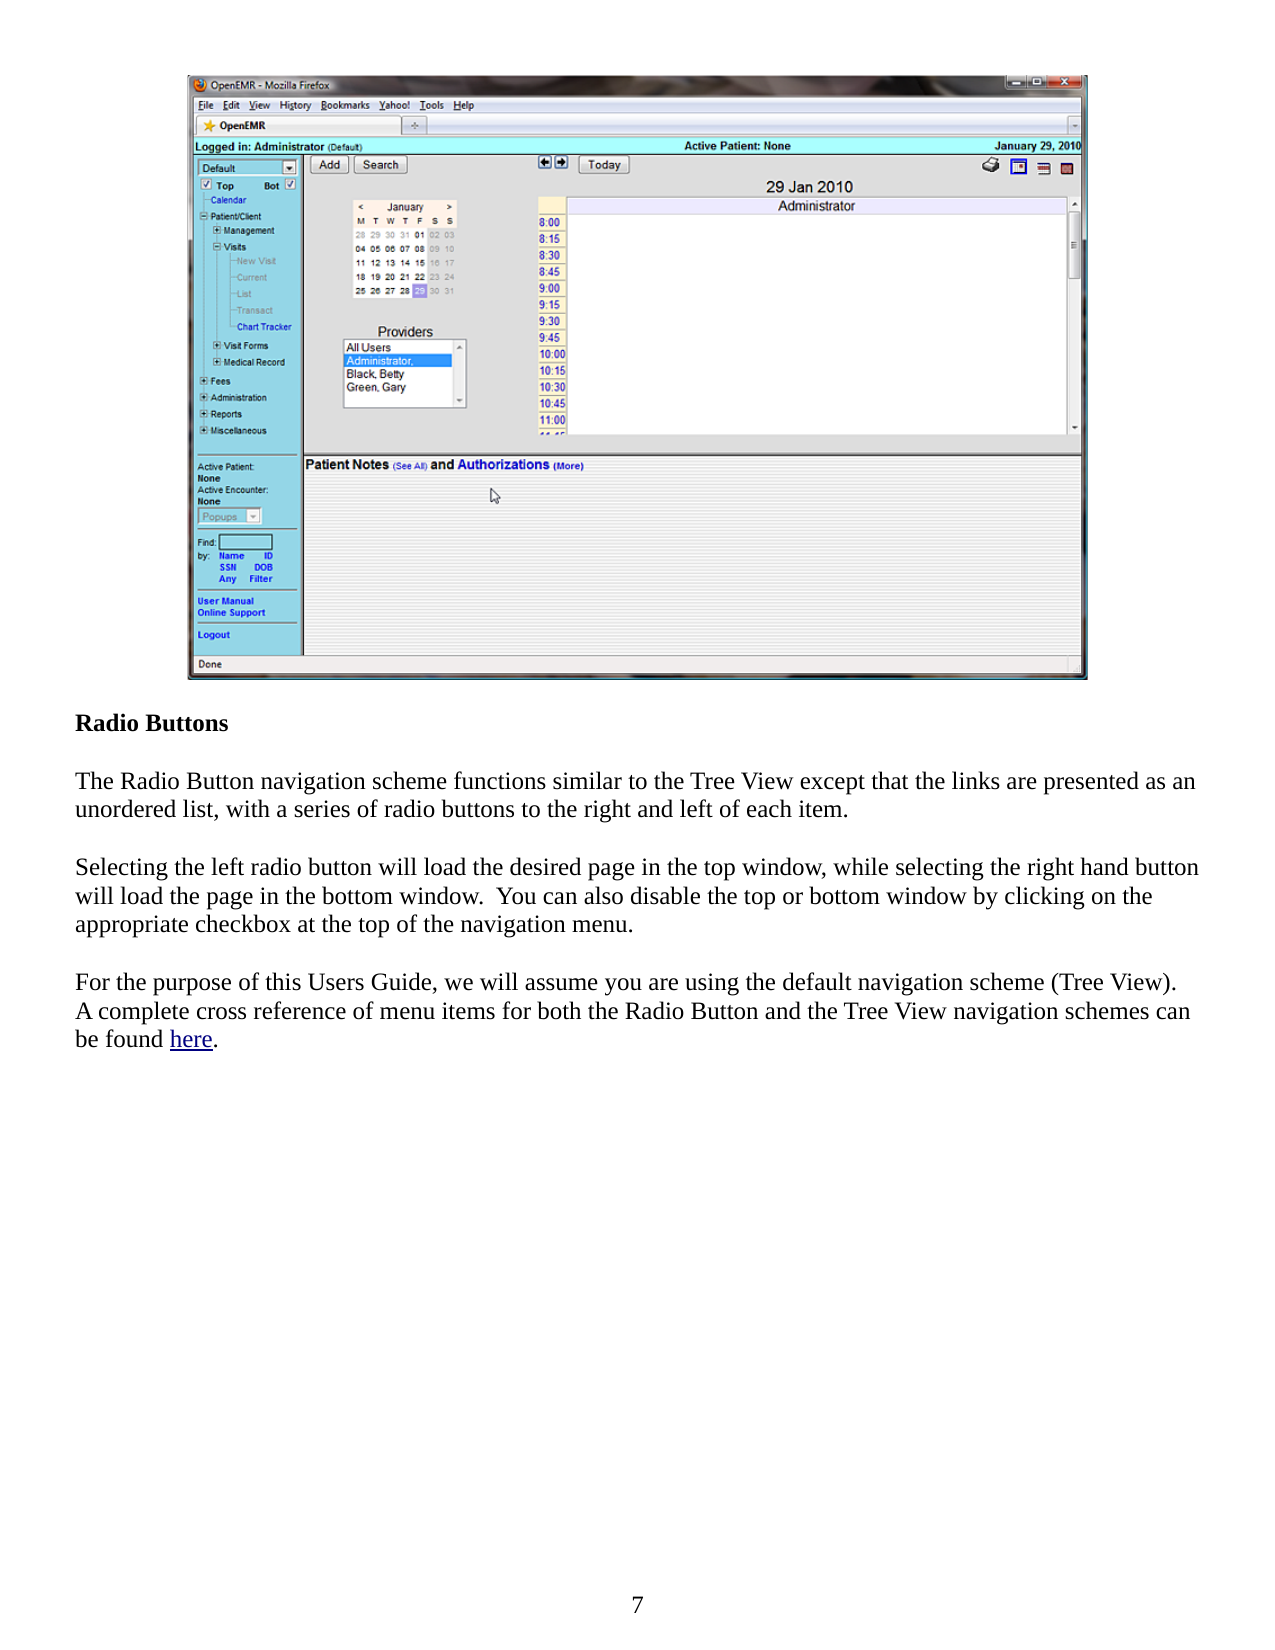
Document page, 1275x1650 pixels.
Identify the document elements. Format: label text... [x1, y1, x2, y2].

text Selecting the left radio button will load the desired page in the top window, while selecting the right hand button will load the page in the bottom window. You can also disable the top or bottom window by clicking on the appropriate checkbox at the top of the navigation menu. [75, 852, 1200, 938]
text For the purpose of this Users Guide, we will assume you are using the default navigation scheme (Tree View). A complete cross reference of menu items for both the Radio Button and the Tree View navigation schemes can be found here. [75, 967, 1200, 1053]
text The Radio Button navigation scheme functions similar to the Tree View except that the links are presented as an unordered list, with a series of radio buttons to the right and left of each item. [75, 766, 1200, 823]
text Radio Buttons [75, 708, 1200, 737]
picture [187, 75, 1088, 680]
